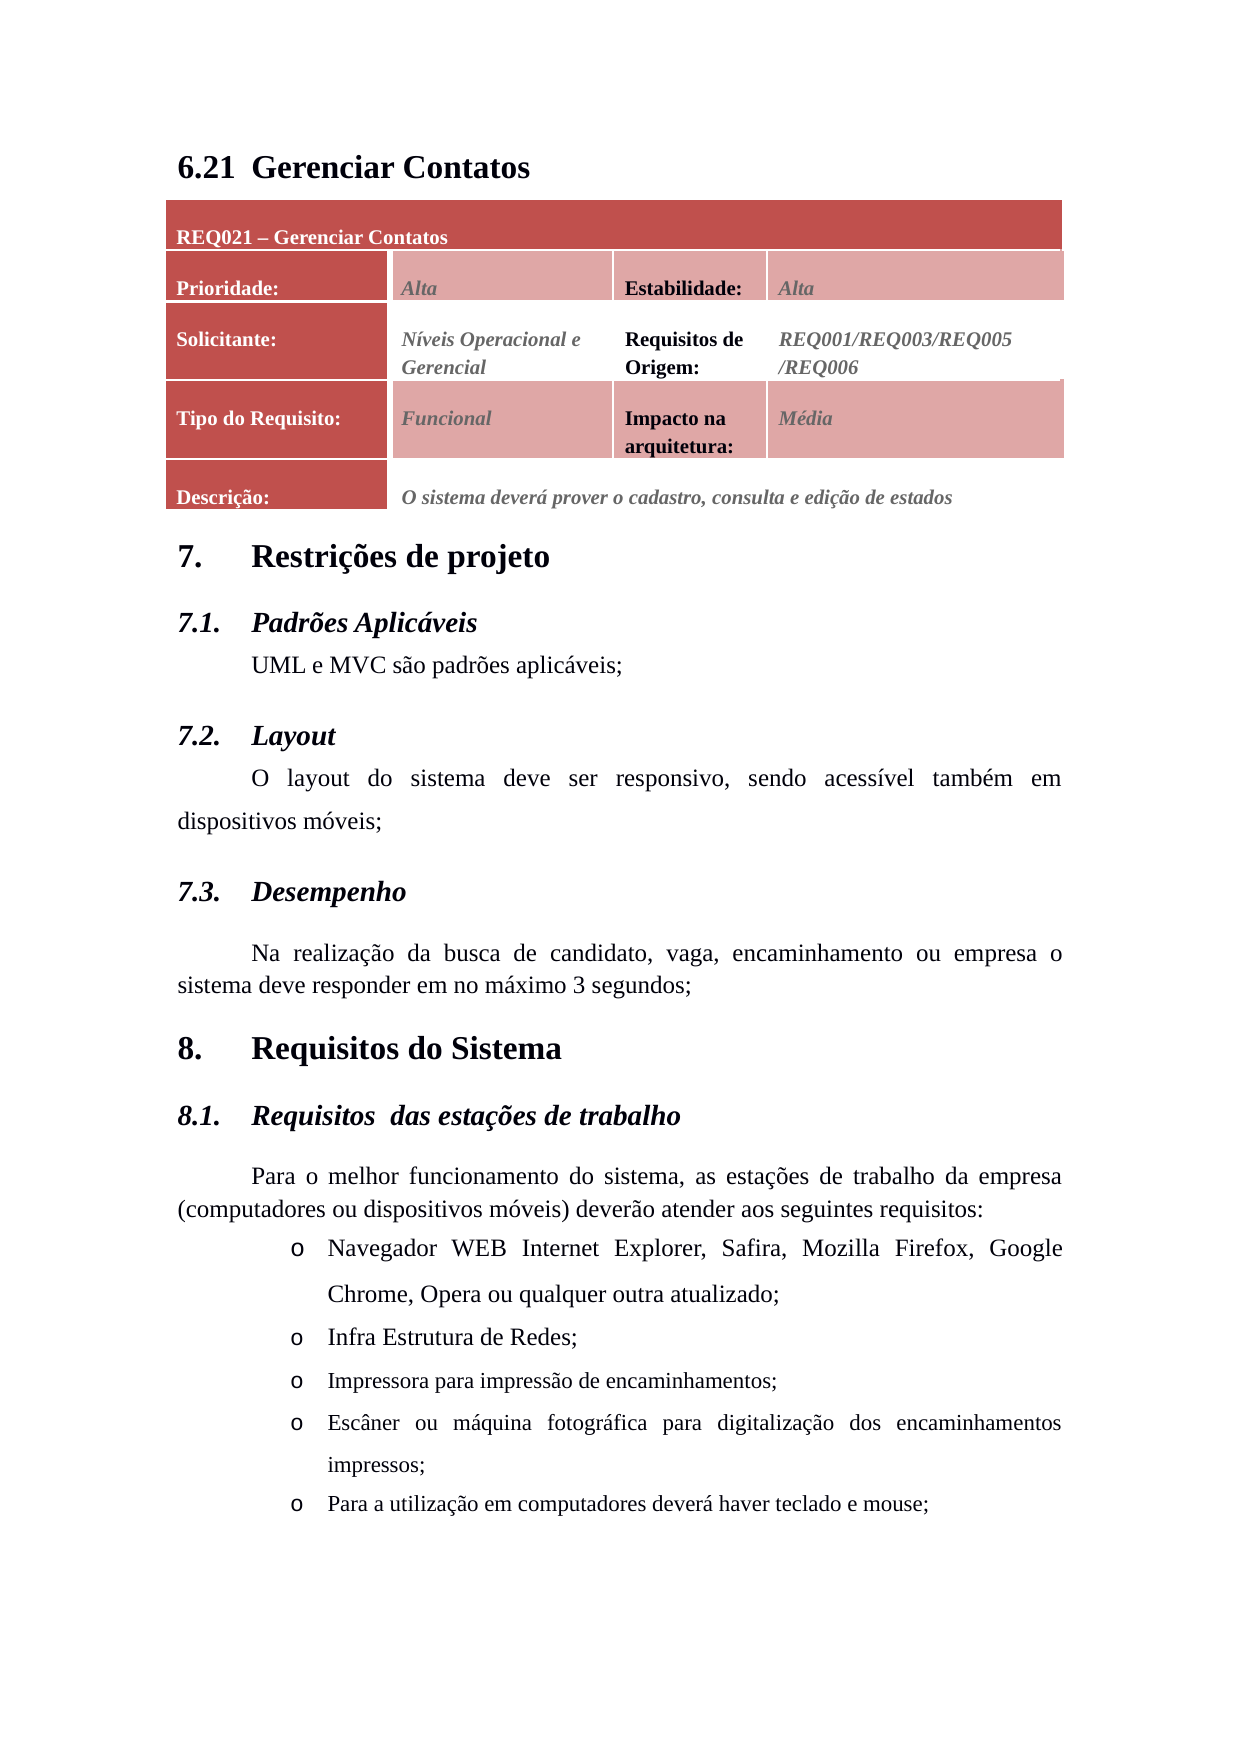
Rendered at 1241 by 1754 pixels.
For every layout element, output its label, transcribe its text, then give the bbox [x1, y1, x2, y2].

text 7.3. Desempenho [177, 874, 1063, 908]
text UML e MVC são padrões aplicáveis; [177, 650, 1063, 679]
table_cell Solicitante: [166, 303, 387, 379]
list Impressora para impressão de encaminhamentos; [290, 1367, 1063, 1395]
list Navegador WEB Internet Explorer, Safira, Mozilla Firefox, Google Chrome, Opera ou qualquer outra atualizado; [290, 1233, 1063, 1307]
list Para a utilização em computadores deverá haver teclado e mouse; [290, 1490, 1063, 1518]
table_cell Prioridade: [166, 251, 387, 300]
table_cell Média [768, 379, 1064, 458]
text 8. Requisitos do Sistema [177, 1029, 1063, 1067]
table_cell Estabilidade: [614, 251, 766, 300]
table_cell REQ001/REQ003/REQ005 /REQ006 [768, 300, 1064, 379]
text 7. Restrições de projeto [177, 536, 1063, 574]
table_cell Requisitos de Origem: [614, 303, 767, 379]
text 8.1. Requisitos das estações de trabalho [177, 1098, 1063, 1131]
table_cell Alta [768, 249, 1064, 300]
list Infra Estrutura de Redes; [290, 1322, 1063, 1352]
text Para o melhor funcionamento do sistema, as estações de trabalho da empresa (computadores ou dispositivos móveis) deverão atender aos seguintes requisitos: [177, 1161, 1063, 1223]
text Na realização da busca de candidato, vaga, encaminhamento ou empresa o sistema deve responder em no máximo 3 segundos; [177, 938, 1063, 999]
table_cell Níveis Operacional e Gerencial [393, 303, 613, 379]
list Escâner ou máquina fotográfica para digitalização dos encaminhamentos impressos; [290, 1409, 1063, 1477]
text O layout do sistema deve ser responsivo, sendo acessível também em dispositivos móveis; [177, 763, 1063, 835]
text 7.1. Padrões Aplicáveis [177, 605, 1063, 639]
table_cell Descrição: [166, 460, 387, 509]
table_cell Impacto na arquitetura: [614, 381, 766, 458]
table_cell Tipo do Requisito: [166, 381, 387, 458]
table_cell O sistema deverá prover o cadastro, consulta e edição de estados [393, 458, 1064, 509]
table_header REQ021 – Gerenciar Contatos [166, 200, 1062, 249]
table_cell Alta [393, 251, 612, 300]
text 6.21 Gerenciar Contatos [177, 148, 1063, 186]
table_cell Funcional [393, 381, 612, 458]
text 7.2. Layout [177, 718, 1063, 752]
